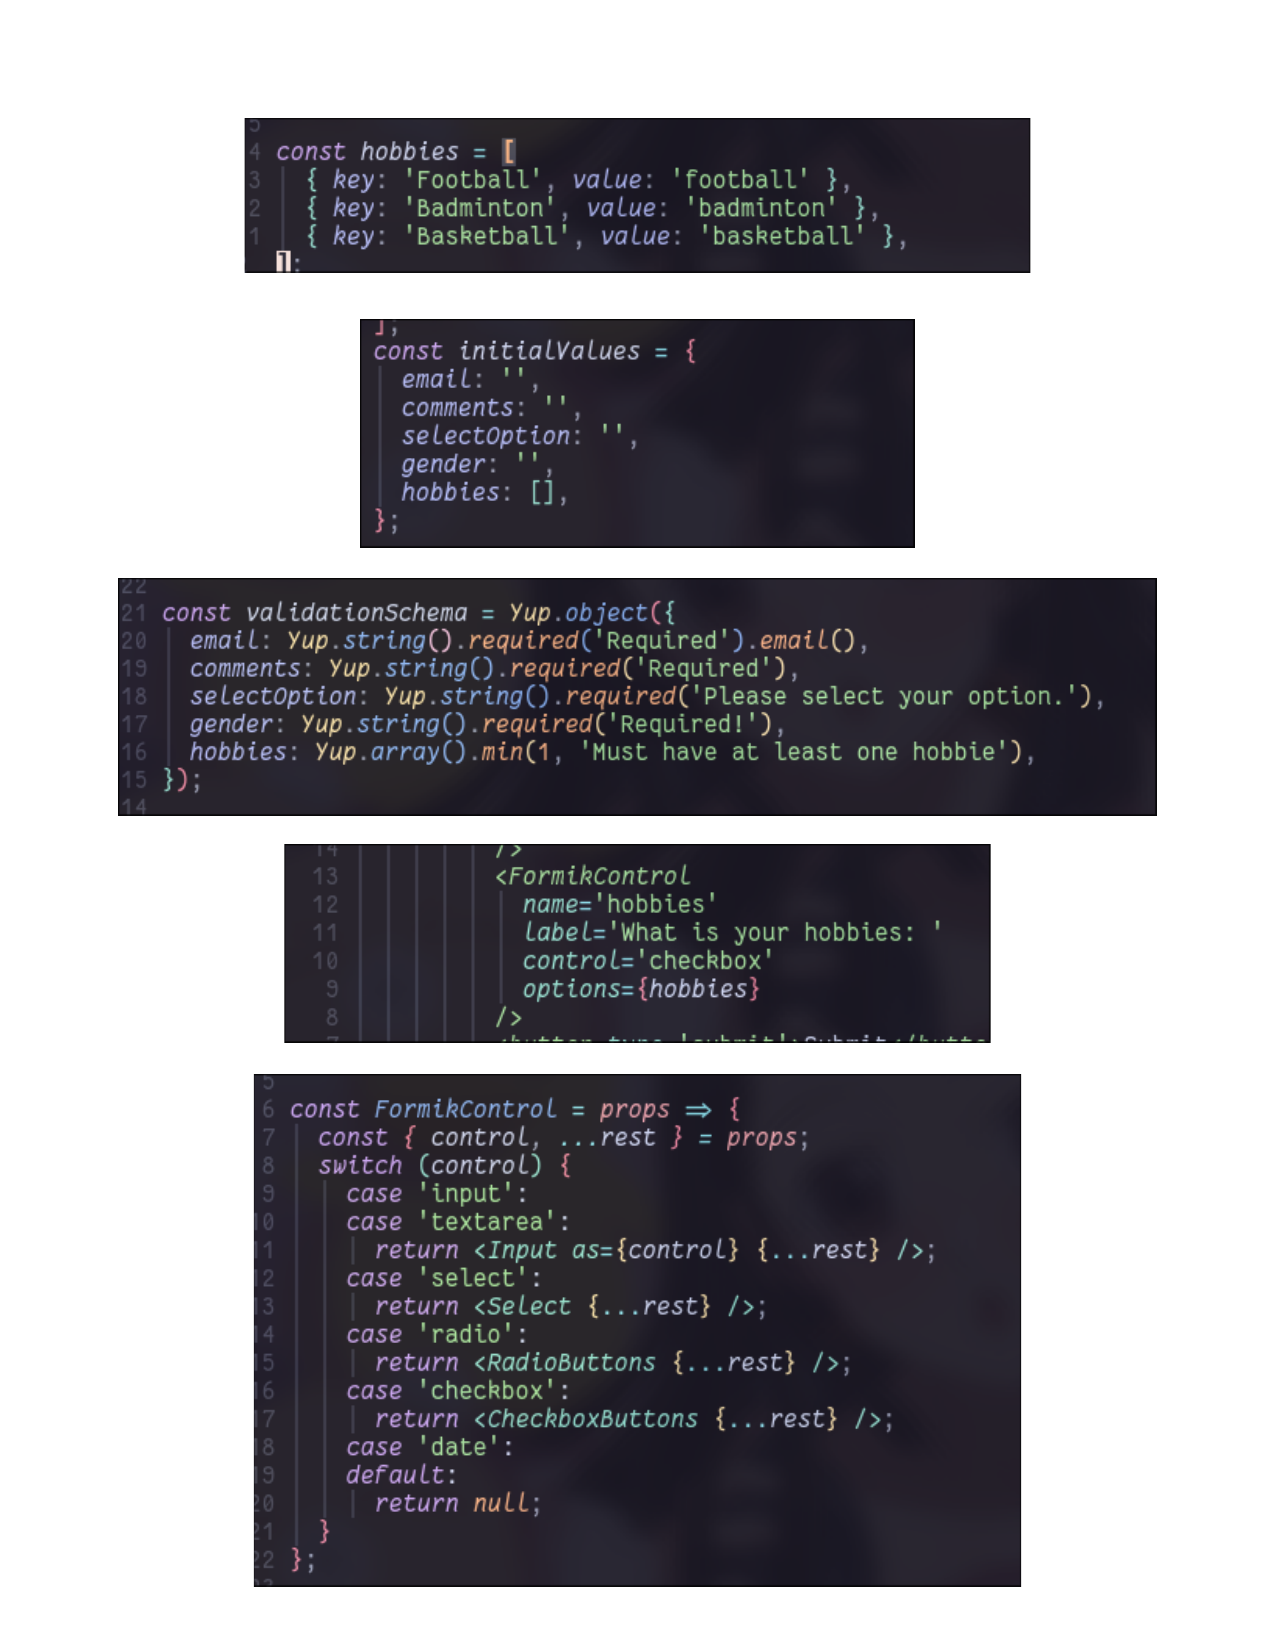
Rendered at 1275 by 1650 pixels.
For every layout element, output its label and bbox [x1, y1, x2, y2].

picture [244, 118, 1031, 273]
picture [118, 578, 1157, 816]
picture [360, 319, 915, 548]
picture [284, 844, 991, 1043]
picture [253, 1074, 1022, 1587]
